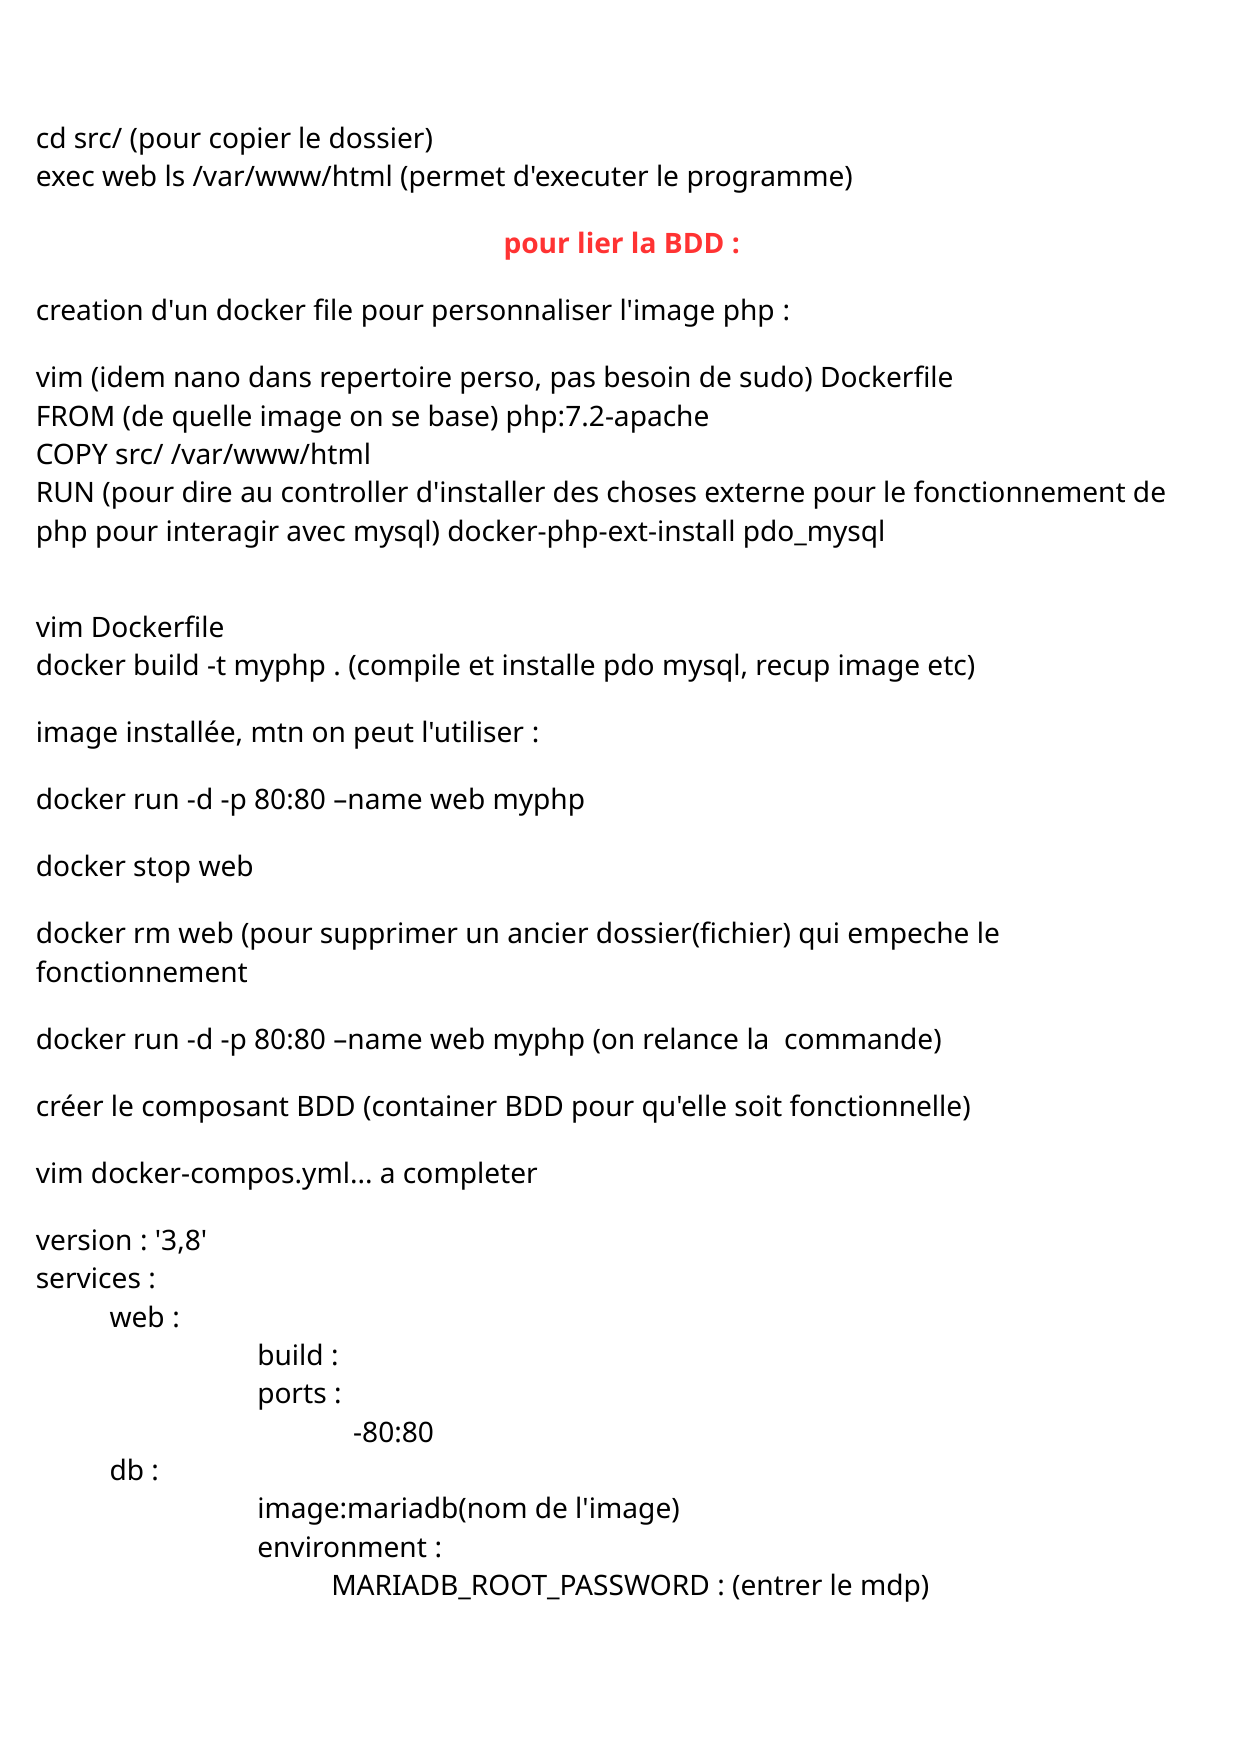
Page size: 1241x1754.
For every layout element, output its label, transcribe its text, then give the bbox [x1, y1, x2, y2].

text pour lier la BDD : [36, 223, 1207, 262]
text créer le composant BDD (container BDD pour qu'elle soit fonctionnelle) [36, 1086, 1207, 1124]
text docker stop web [36, 846, 1207, 885]
text docker run -d -p 80:80 –name web myphp [36, 779, 1207, 818]
text RUN (pour dire au controller d'installer des choses externe pour le fonctionnement de php pour interagir avec mysql) docker-php-ext-install pdo_mysql [36, 473, 1207, 549]
text db : [36, 1450, 1207, 1488]
text MARIADB_ROOT_PASSWORD : (entrer le mdp) [36, 1565, 1207, 1603]
text vim (idem nano dans repertoire perso, pas besoin de sudo) Dockerfile [36, 358, 1207, 396]
text vim docker-compos.yml... a completer [36, 1153, 1207, 1191]
text ports : [36, 1373, 1207, 1412]
text docker rm web (pour supprimer un ancier dossier(fichier) qui empeche le fonctionnement [36, 913, 1207, 990]
text cd src/ (pour copier le dossier) [36, 118, 1207, 156]
text vim Dockerfile [36, 607, 1207, 645]
text services : [36, 1258, 1207, 1297]
text environment : [36, 1527, 1207, 1565]
text -80:80 [36, 1412, 1207, 1450]
text image installée, mtn on peut l'utiliser : [36, 712, 1207, 751]
text creation d'un docker file pour personnaliser l'image php : [36, 291, 1207, 329]
text image:mariadb(nom de l'image) [36, 1488, 1207, 1527]
text FROM (de quelle image on se base) php:7.2-apache [36, 396, 1207, 434]
text exec web ls /var/www/html (permet d'executer le programme) [36, 156, 1207, 195]
text docker run -d -p 80:80 –name web myphp (on relance la commande) [36, 1019, 1207, 1057]
text web : [36, 1297, 1207, 1335]
text build : [36, 1335, 1207, 1373]
text docker build -t myphp . (compile et installe pdo mysql, recup image etc) [36, 645, 1207, 683]
text version : '3,8' [36, 1220, 1207, 1258]
text COPY src/ /var/www/html [36, 434, 1207, 473]
